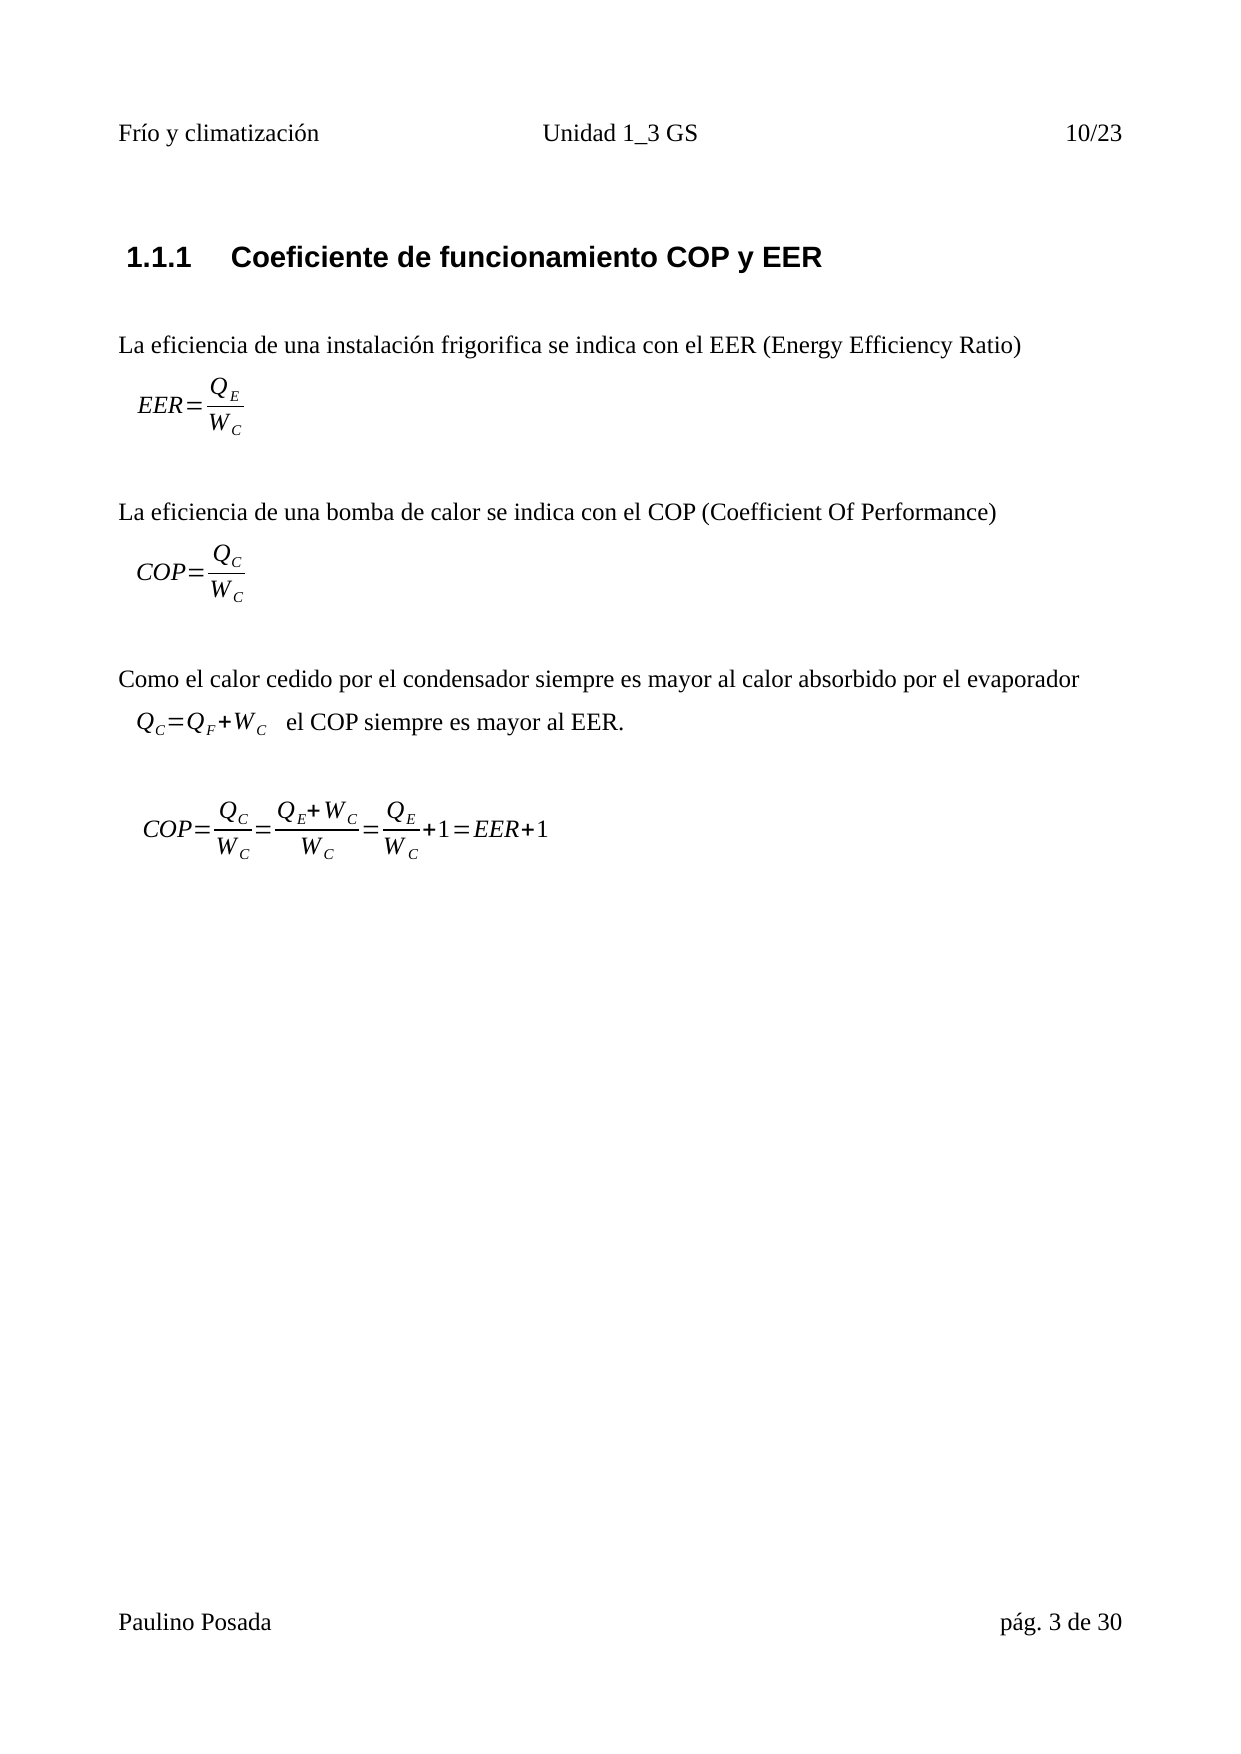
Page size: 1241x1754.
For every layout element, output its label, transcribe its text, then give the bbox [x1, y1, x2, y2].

text La eficiencia de una bomba de calor se indica con el COP (Coefficient Of Performance) [118, 497, 1122, 525]
text La eficiencia de una instalación frigorifica se indica con el EER (Energy Efficiency Ratio) [118, 330, 1122, 358]
subtitle Coeficiente de funcionamiento COP y EER [118, 240, 1122, 274]
text el COP siempre es mayor al EER. [118, 707, 1122, 739]
text Como el calor cedido por el condensador siempre es mayor al calor absorbido por el evaporador [118, 664, 1122, 692]
